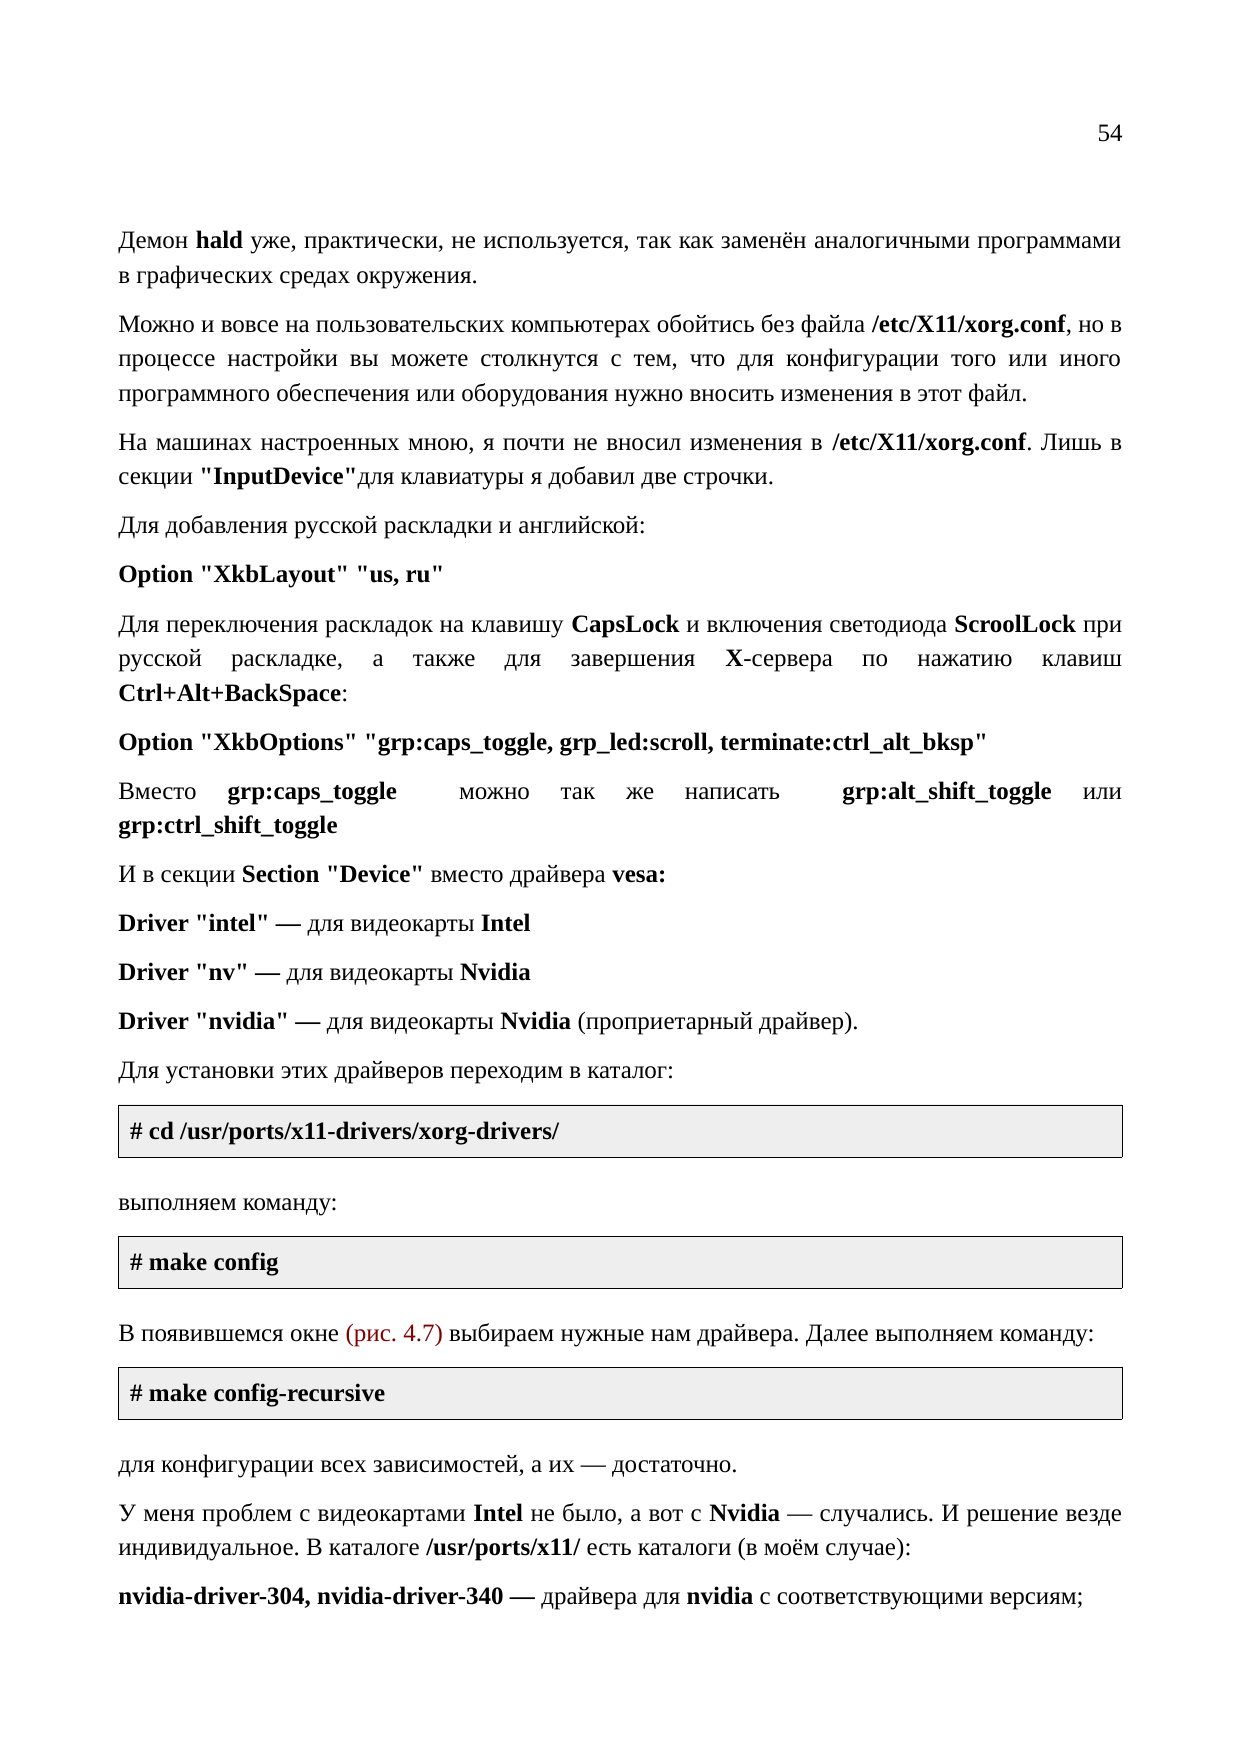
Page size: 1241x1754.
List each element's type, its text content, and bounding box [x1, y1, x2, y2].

text Driver "nv" — для видеокарты Nvidia [118, 957, 1122, 986]
text Вместо grp:caps_toggle можно так же написать grp:alt_shift_toggle или grp:ctrl_shift_toggle [118, 776, 1122, 839]
text На машинах настроенных мною, я почти не вносил изменения в /etc/X11/xorg.conf. Лишь в секции "InputDevice"для клавиатуры я добавил две строчки. [118, 427, 1122, 490]
text В появившемся окне (рис. 4.7) выбираем нужные нам драйвера. Далее выполняем команду: [118, 1318, 1122, 1346]
text Для установки этих драйверов переходим в каталог: [118, 1056, 1122, 1084]
text Driver "nvidia" — для видеокарты Nvidia (проприетарный драйвер). [118, 1006, 1122, 1035]
text nvidia-driver-304, nvidia-driver-340 — драйвера для nvidia с соответствующими версиям; [118, 1581, 1122, 1610]
text Демон hald уже, практически, не используется, так как заменён аналогичными программами в графических средах окружения. [118, 225, 1122, 289]
text Для добавления русской раскладки и английской: [118, 511, 1122, 539]
text Driver "intel" — для видеокарты Intel [118, 908, 1122, 937]
text И в секции Section "Device" вместо драйвера vesa: [118, 859, 1122, 888]
text Можно и вовсе на пользовательских компьютерах обойтись без файла /etc/X11/xorg.conf, но в процессе настройки вы можете столкнутся с тем, что для конфигурации того или иного программного обеспечения или оборудования нужно вносить изменения в этот файл. [118, 309, 1122, 407]
text # make config [119, 1237, 1122, 1288]
text Для переключения раскладок на клавишу CapsLock и включения светодиода ScroolLock при русской раскладке, а также для завершения X-сервера по нажатию клавиш Ctrl+Alt+BackSpace: [118, 609, 1122, 706]
text # cd /usr/ports/x11-drivers/xorg-drivers/ [119, 1106, 1122, 1157]
text выполняем команду: [118, 1187, 1122, 1215]
text для конфигурации всех зависимостей, а их — достаточно. [118, 1449, 1122, 1477]
text # make config-recursive [119, 1368, 1122, 1419]
text Option "XkbLayout" "us, ru" [118, 559, 1122, 588]
text Option "XkbOptions" "grp:caps_toggle, grp_led:scroll, terminate:ctrl_alt_bksp" [118, 727, 1122, 755]
text У меня проблем с видеокартами Intel не было, а вот с Nvidia — случались. И решение везде индивидуальное. В каталоге /usr/ports/x11/ есть каталоги (в моём случае): [118, 1498, 1122, 1561]
